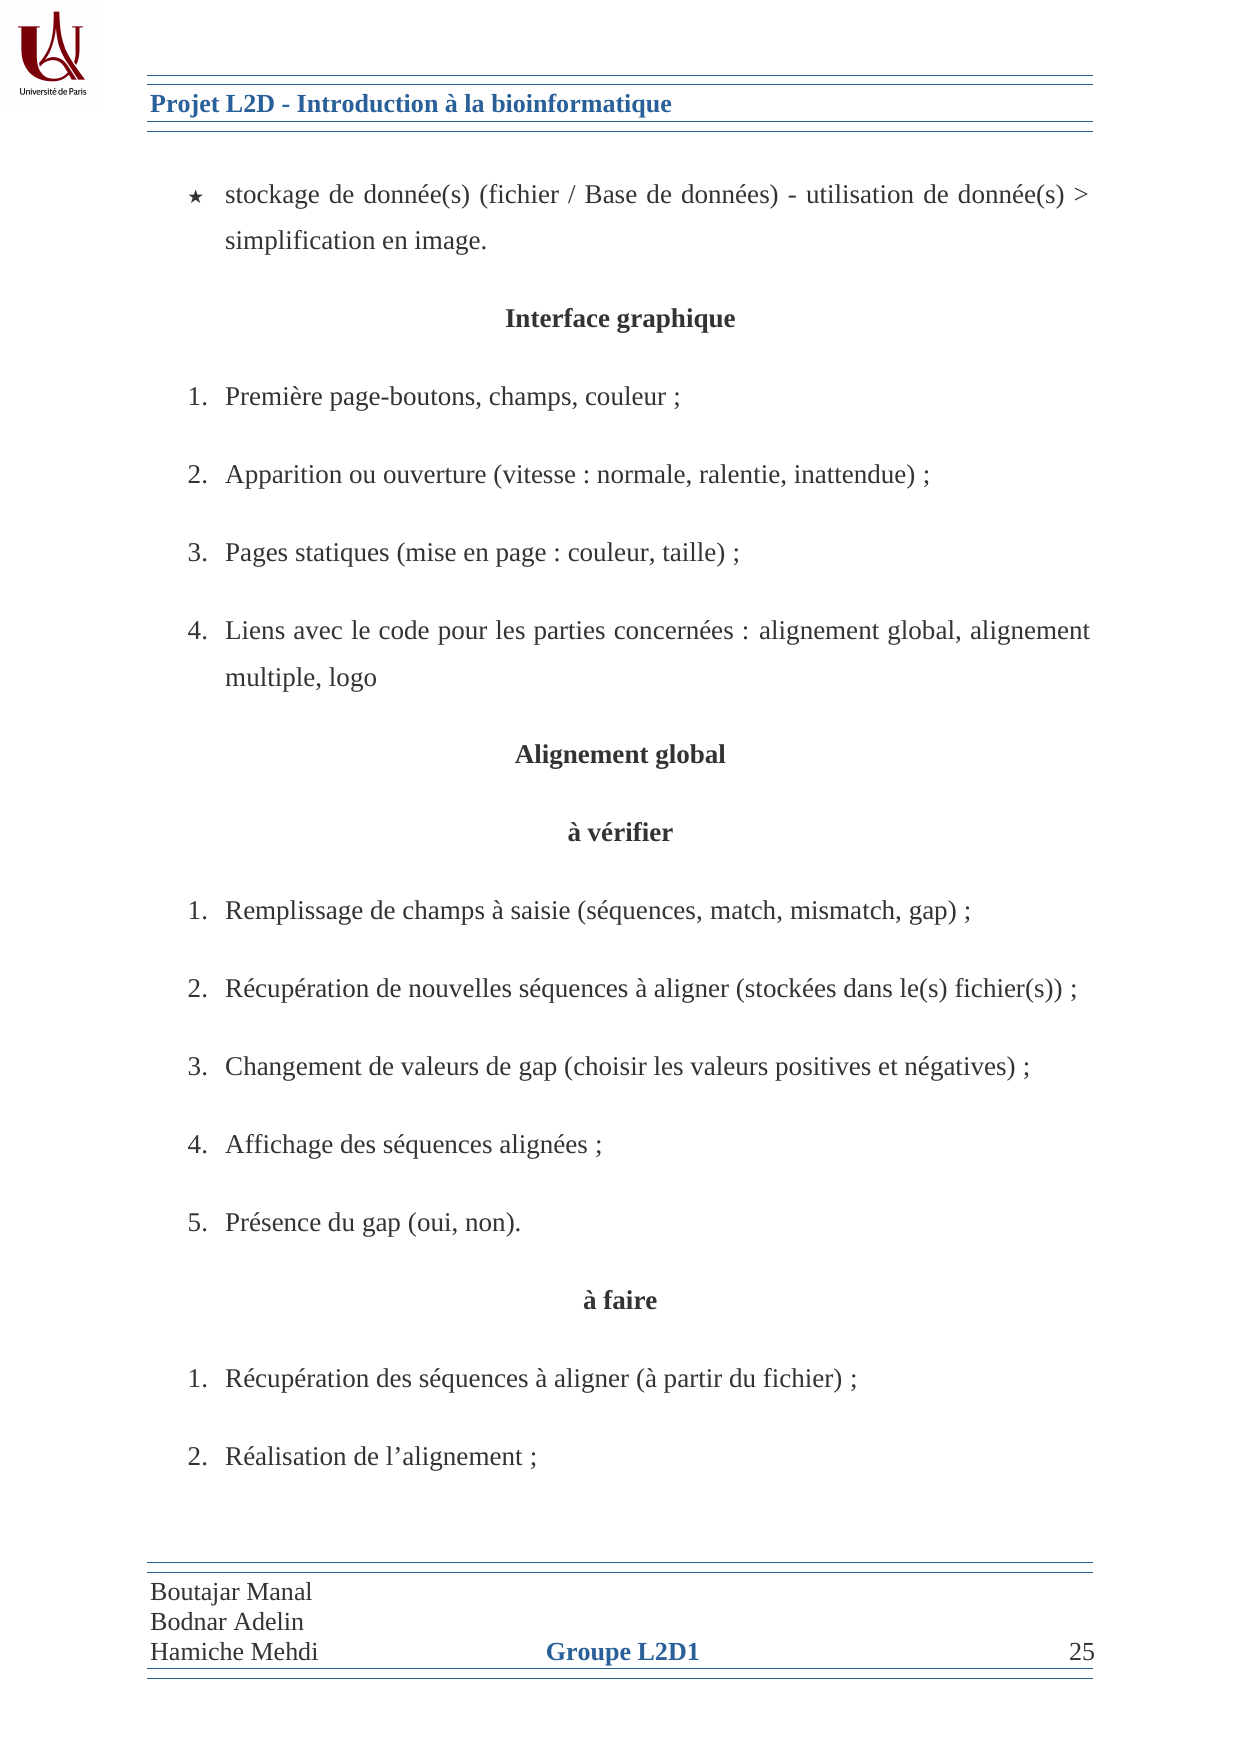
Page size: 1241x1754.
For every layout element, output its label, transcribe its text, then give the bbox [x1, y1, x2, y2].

list Affichage des séquences alignées ; [187, 1128, 1090, 1159]
list Changement de valeurs de gap (choisir les valeurs positives et négatives) ; [187, 1050, 1090, 1081]
list Apparition ou ouverture (vitesse : normale, ralentie, inattendue) ; [187, 458, 1090, 489]
list Récupération des séquences à aligner (à partir du fichier) ; [187, 1362, 1090, 1393]
text à faire [150, 1284, 1090, 1315]
list Pages statiques (mise en page : couleur, taille) ; [187, 536, 1090, 567]
text à vérifier [150, 817, 1090, 848]
list Présence du gap (oui, non). [187, 1206, 1090, 1237]
text Alignement global [150, 739, 1090, 770]
list Liens avec le code pour les parties concernées : alignement global, alignement multiple, logo [187, 614, 1090, 692]
list Remplissage de champs à saisie (séquences, match, mismatch, gap) ; [187, 894, 1090, 926]
list Réalisation de l’alignement ; [187, 1440, 1090, 1471]
list Récupération de nouvelles séquences à aligner (stockées dans le(s) fichier(s)) ; [187, 972, 1090, 1003]
list stockage de donnée(s) (fichier / Base de données) - utilisation de donnée(s) > simplification en image. [187, 178, 1090, 256]
list Première page-boutons, champs, couleur ; [187, 380, 1090, 411]
text Interface graphique [150, 302, 1090, 333]
picture [0, 0, 101, 107]
